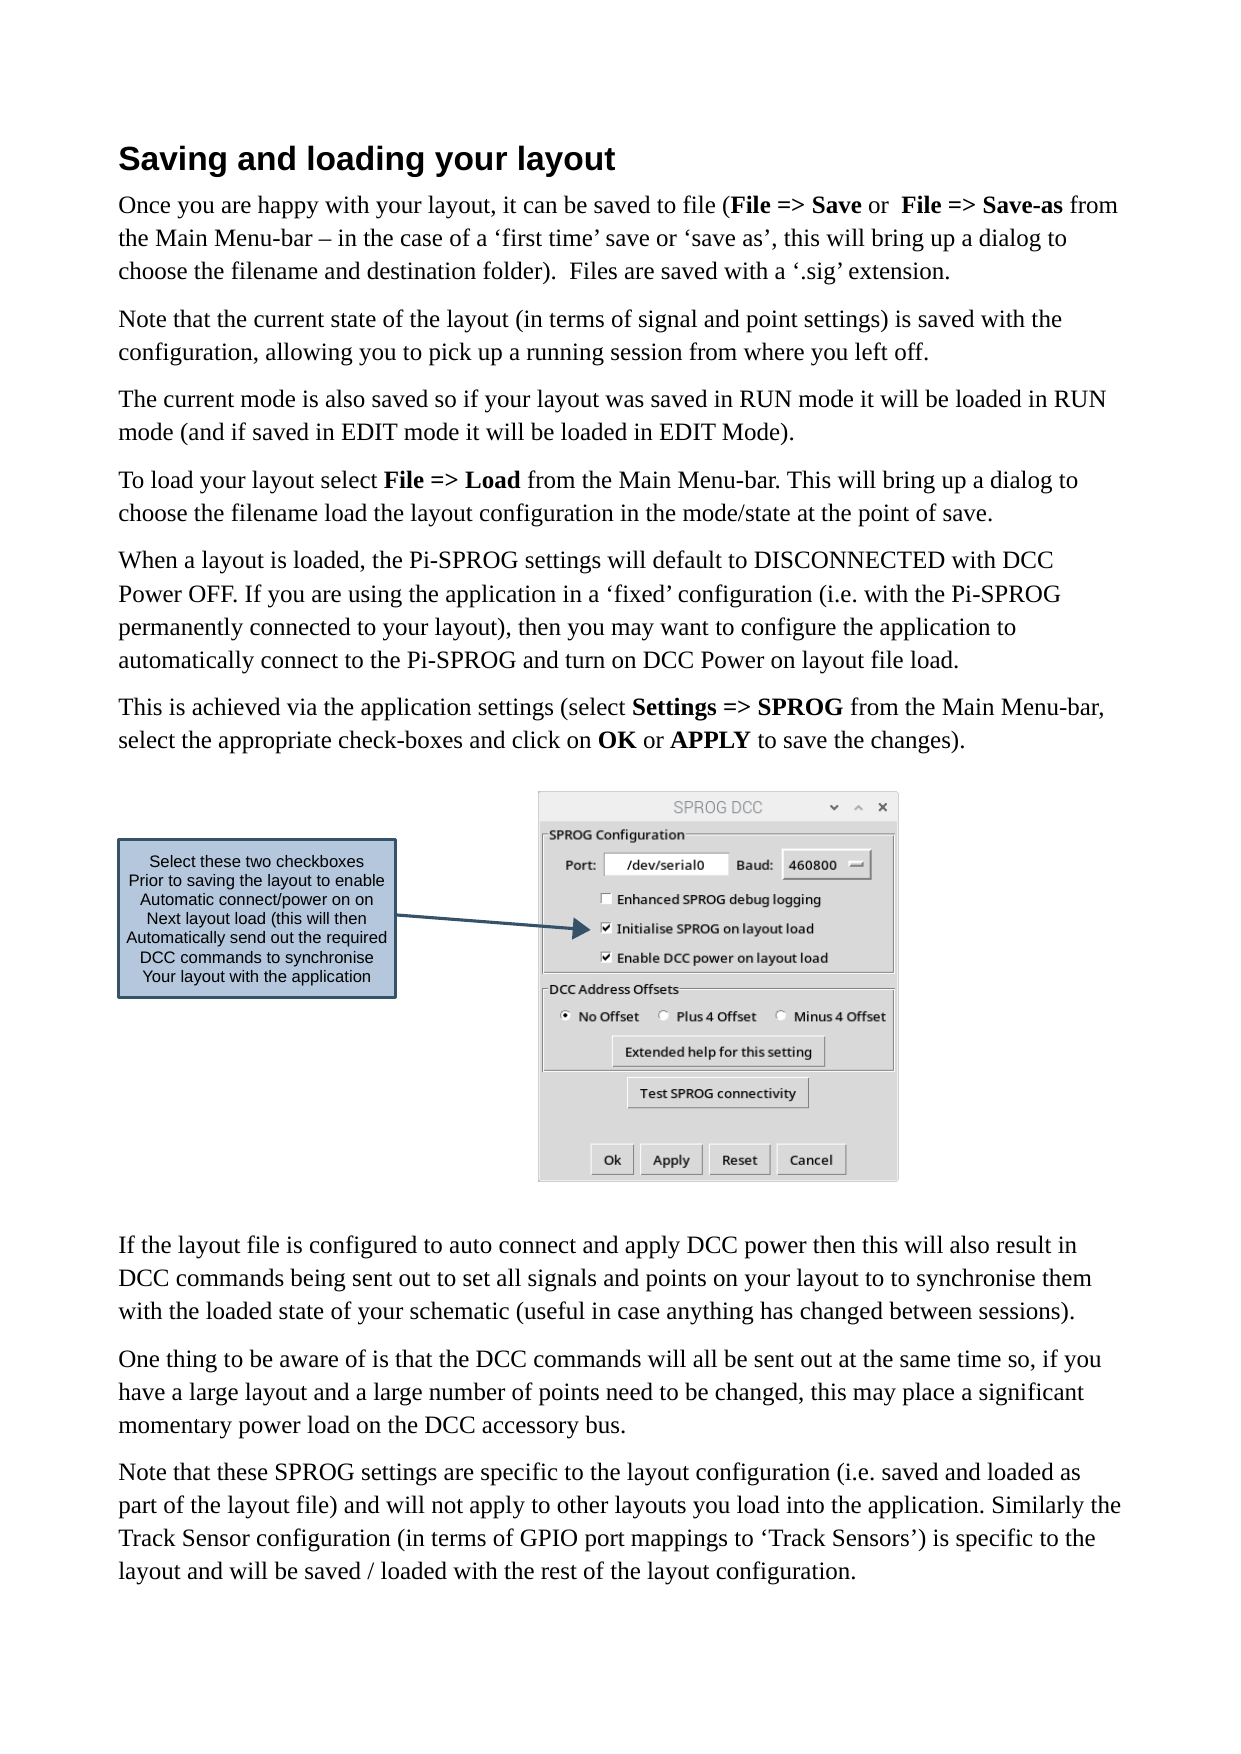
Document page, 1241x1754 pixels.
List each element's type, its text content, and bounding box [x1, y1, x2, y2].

text Note that the current state of the layout (in terms of signal and point settings) is saved with the configuration, allowing you to pick up a running session from where you left off. [118, 304, 1122, 366]
text Note that these SPROG settings are specific to the layout configuration (i.e. saved and loaded as part of the layout file) and will not apply to other layouts you load into the application. Similarly the Track Sensor configuration (in terms of GPIO port mappings to ‘Track Sensors’) is specific to the layout and will be saved / loaded with the rest of the layout configuration. [118, 1457, 1122, 1585]
text The current mode is also saved so if your layout was saved in RUN mode it will be loaded in RUN mode (and if saved in EDIT mode it will be loaded in EDIT Mode). [118, 384, 1122, 446]
text One thing to be aware of is that the DCC commands will all be sent out at the same time so, if you have a large layout and a large number of points need to be changed, this may place a significant momentary power load on the DCC accessory bus. [118, 1344, 1122, 1438]
subtitle Saving and loading your layout [118, 139, 1122, 178]
picture [538, 791, 899, 1182]
text This is achieved via the application settings (select Settings => SPROG from the Main Menu-bar, select the appropriate check-boxes and click on OK or APPLY to save the changes). [118, 692, 1122, 754]
text If the layout file is configured to auto connect and apply DCC power then this will also result in DCC commands being sent out to set all signals and points on your layout to to synchronise them with the loaded state of your schematic (useful in case anything has changed between sessions). [118, 1230, 1122, 1325]
text When a layout is loaded, the Pi-SPROG settings will default to DISCONNECTED with DCC Power OFF. If you are using the application in a ‘fixed’ configuration (i.e. with the Pi-SPROG permanently connected to your layout), then you may want to configure the application to automatically connect to the Pi-SPROG and turn on DCC Power on layout file load. [118, 546, 1122, 673]
text To load your layout select File => Load from the Main Menu-bar. This will bring up a dialog to choose the filename load the layout configuration in the mode/state at the point of save. [118, 465, 1122, 527]
text Once you are happy with your layout, it can be saved to file (File => Save or File => Save-as from the Main Menu-bar – in the case of a ‘first time’ save or ‘save as’, this will bring up a dialog to choose the filename and destination folder). Files are saved with a ‘.sig’ extension. [118, 190, 1122, 285]
